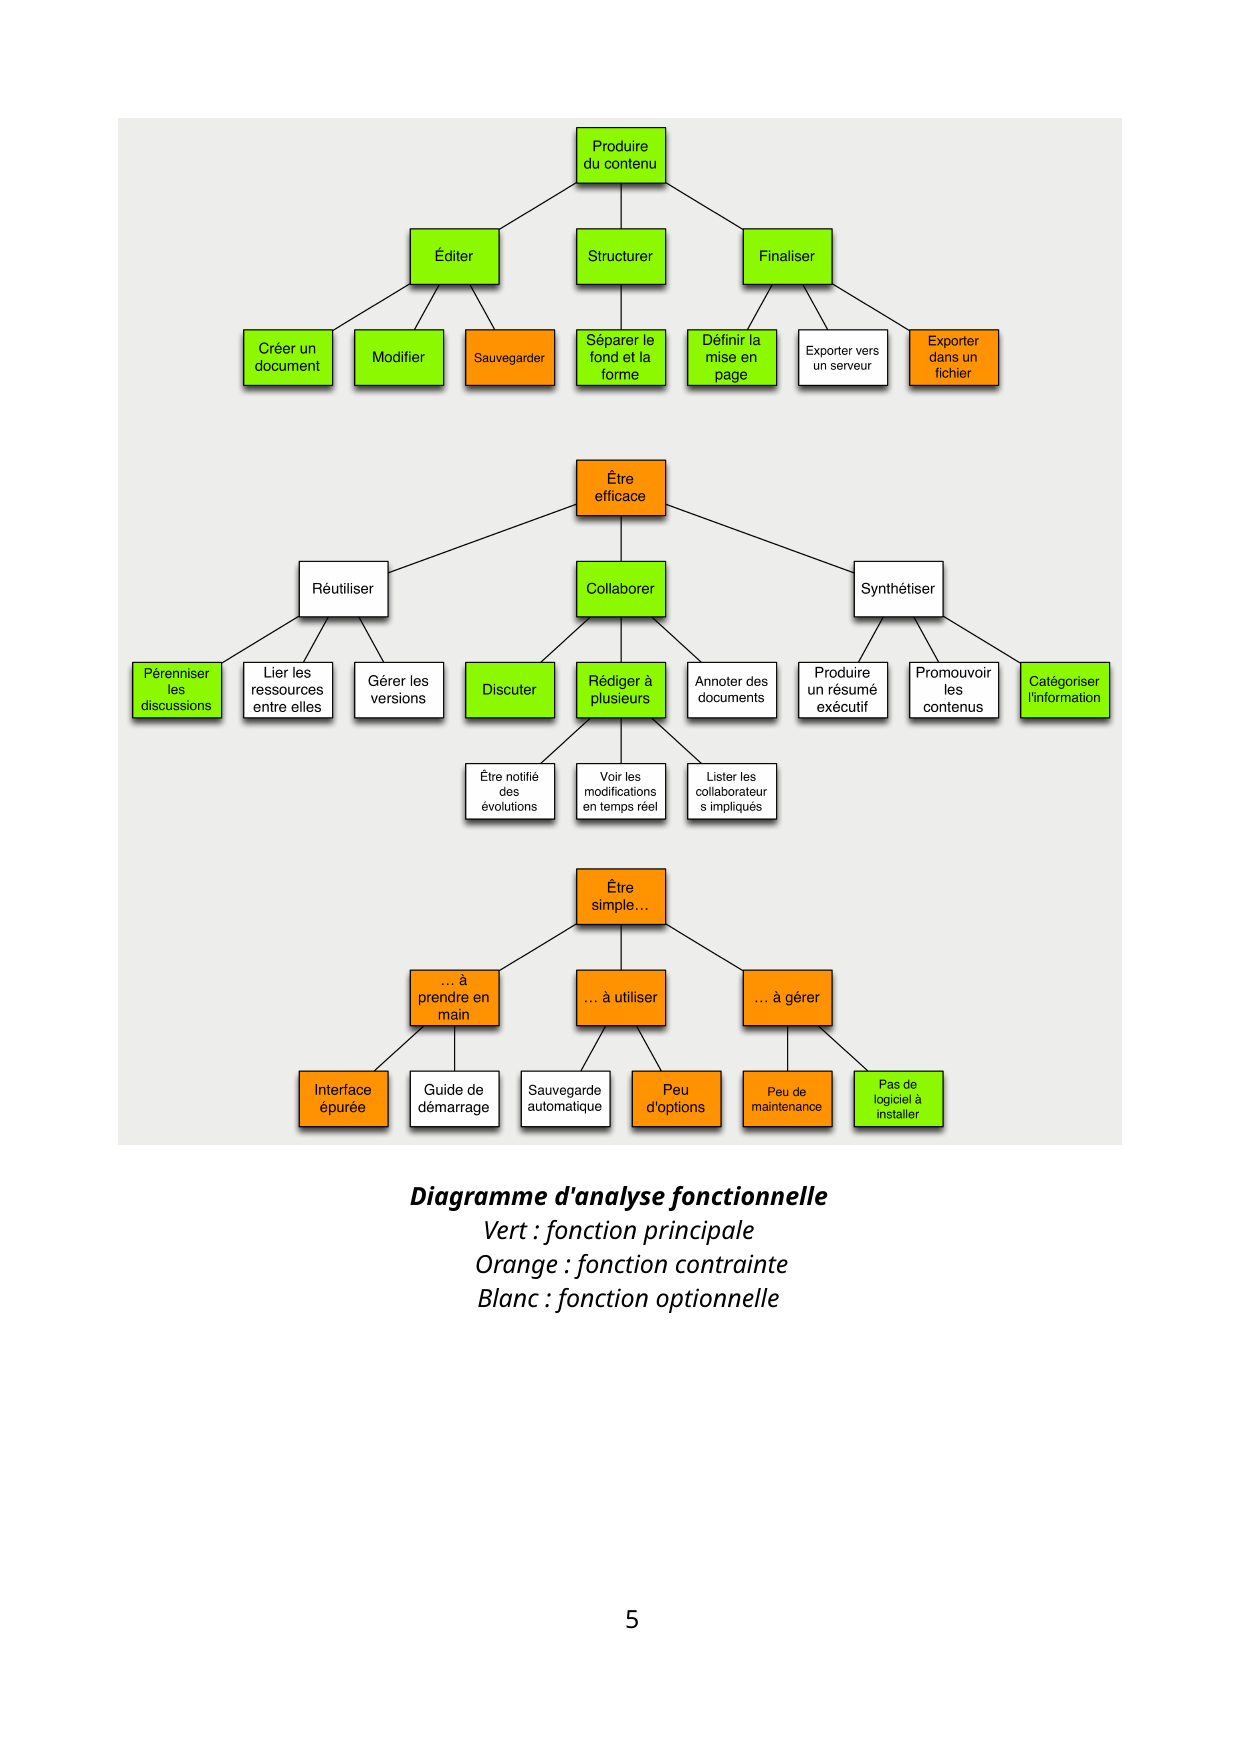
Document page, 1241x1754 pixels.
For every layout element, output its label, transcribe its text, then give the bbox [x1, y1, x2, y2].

picture [118, 118, 1123, 1145]
text Vert : fonction principale [118, 1212, 1122, 1246]
text Diagramme d'analyse fonctionnelle [118, 1178, 1122, 1212]
text Blanc : fonction optionnelle [118, 1280, 1122, 1314]
text Orange : fonction contrainte [118, 1246, 1122, 1280]
